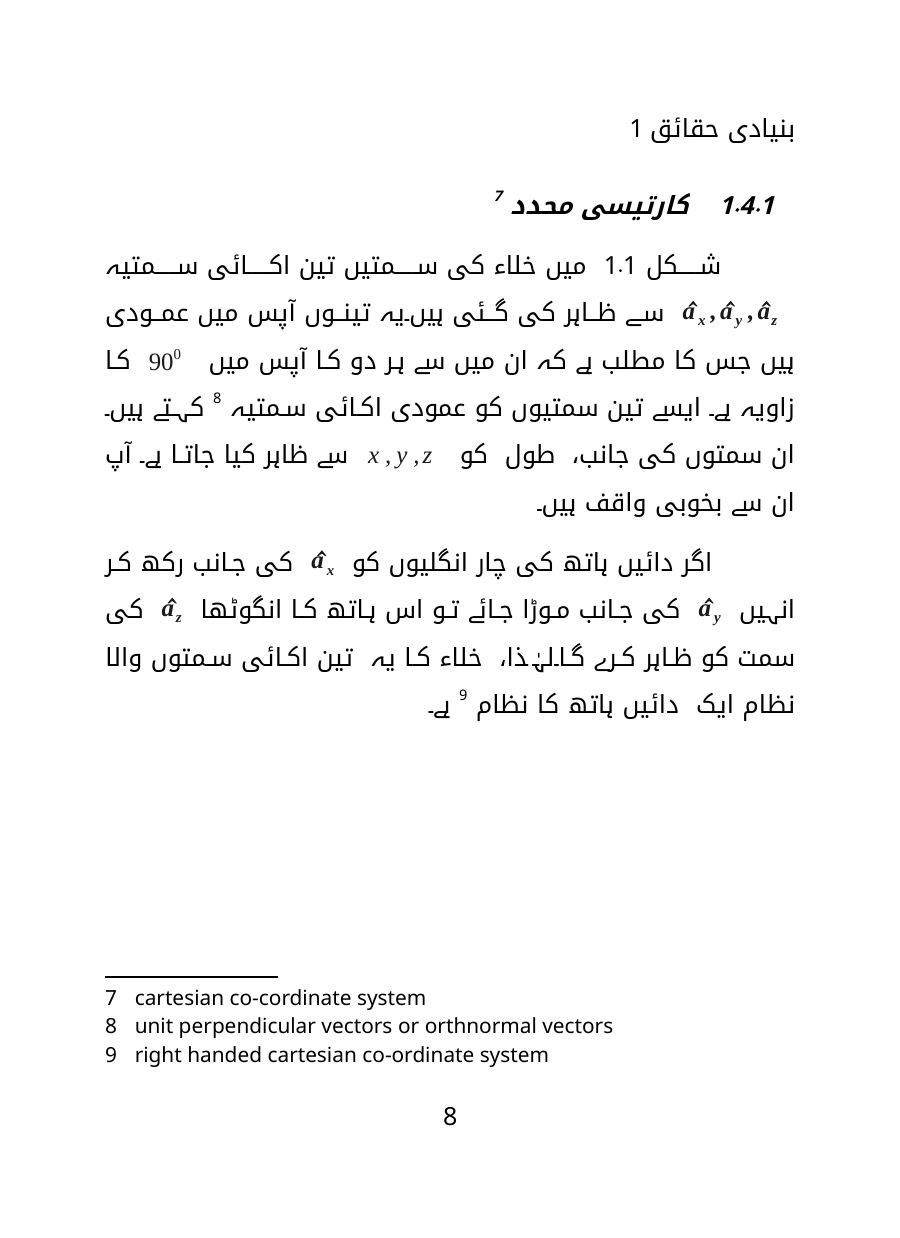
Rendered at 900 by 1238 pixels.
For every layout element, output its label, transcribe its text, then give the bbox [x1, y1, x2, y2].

list cartesian co-cordinate system [105, 983, 795, 1012]
text شکل 1.1 میں خلاء کی سمتیں تین اکائی سمتیہ سے ظاہر کی گئی ہیں۔یہ تینوں آپس میں عمودی ہیں جس کا مطلب ہے کہ ان میں سے ہر دو کا آپس میں کا زاویہ ہے۔ ایسے تین سمتیوں کو عمودی اکائی سمتیہ کہتے ہیں۔ ان سمتوں کی جانب، طول کو سے ظاہر کیا جاتا ہے۔ آپ ان سے بخوبی واقف ہیں۔ [105, 242, 795, 527]
text right handed cartesian co-ordinate system [105, 1040, 795, 1068]
text اگر دائیں ہاتھ کی چار انگلیوں کوکی جانب رکھ کر انہیںکی جانب موڑا جائے تو اس ہاتھ کا انگوٹھاکی سمت کو ظاہر کرے گا۔لہٰذا، خلاء کا یہ تین اکائی سمتوں والا نظام ایک دائیں ہاتھ کا نظام ہے۔ [105, 539, 795, 729]
text unit perpendicular vectors or orthnormal vectors [105, 1012, 795, 1040]
subtitle کارتیسی محدد [105, 182, 718, 230]
